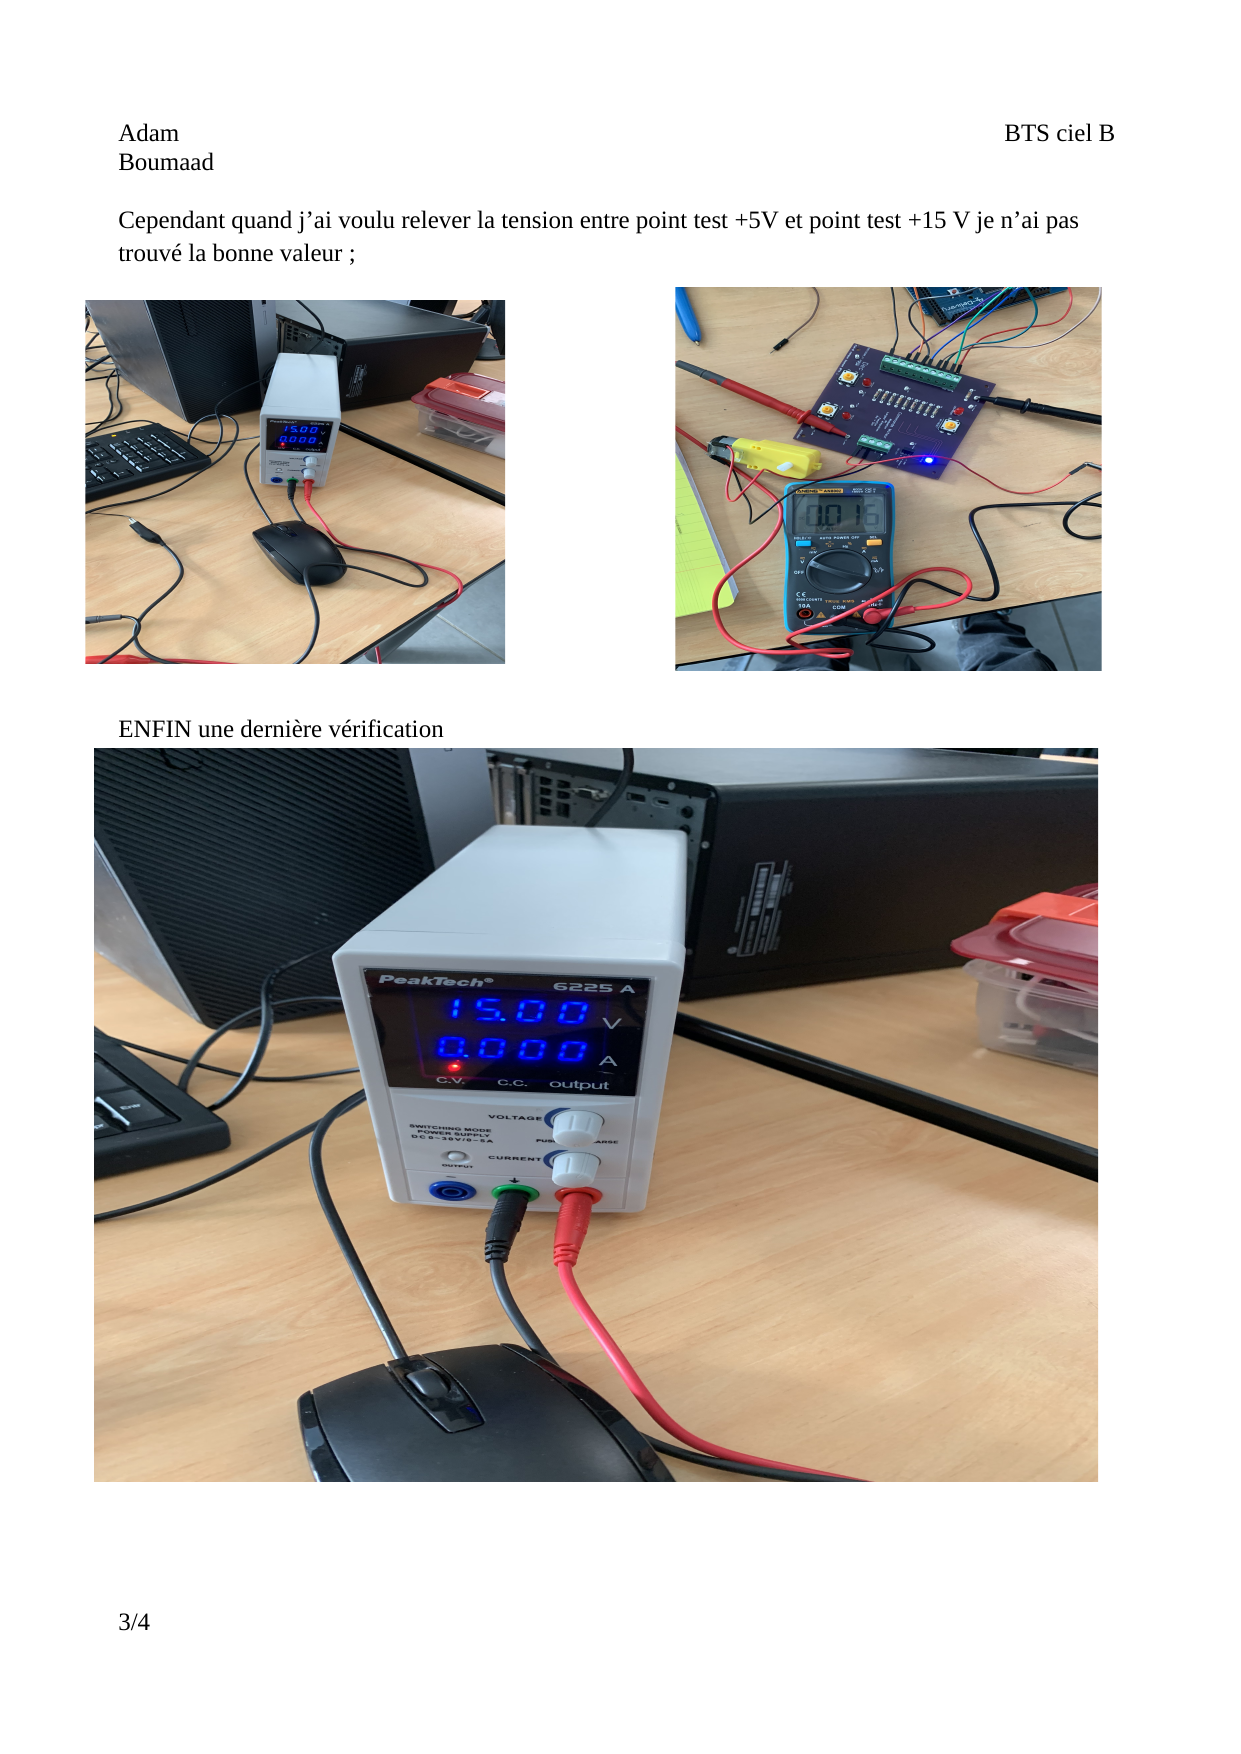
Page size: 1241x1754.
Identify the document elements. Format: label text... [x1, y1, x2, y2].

picture [94, 748, 1099, 1482]
text Cependant quand j’ai voulu relever la tension entre point test +5V et point test +15 V je n’ai pas trouvé la bonne valeur ; [118, 205, 1122, 267]
picture [675, 287, 1102, 671]
text ENFIN une dernière vérification [118, 714, 1122, 743]
picture [85, 300, 506, 664]
